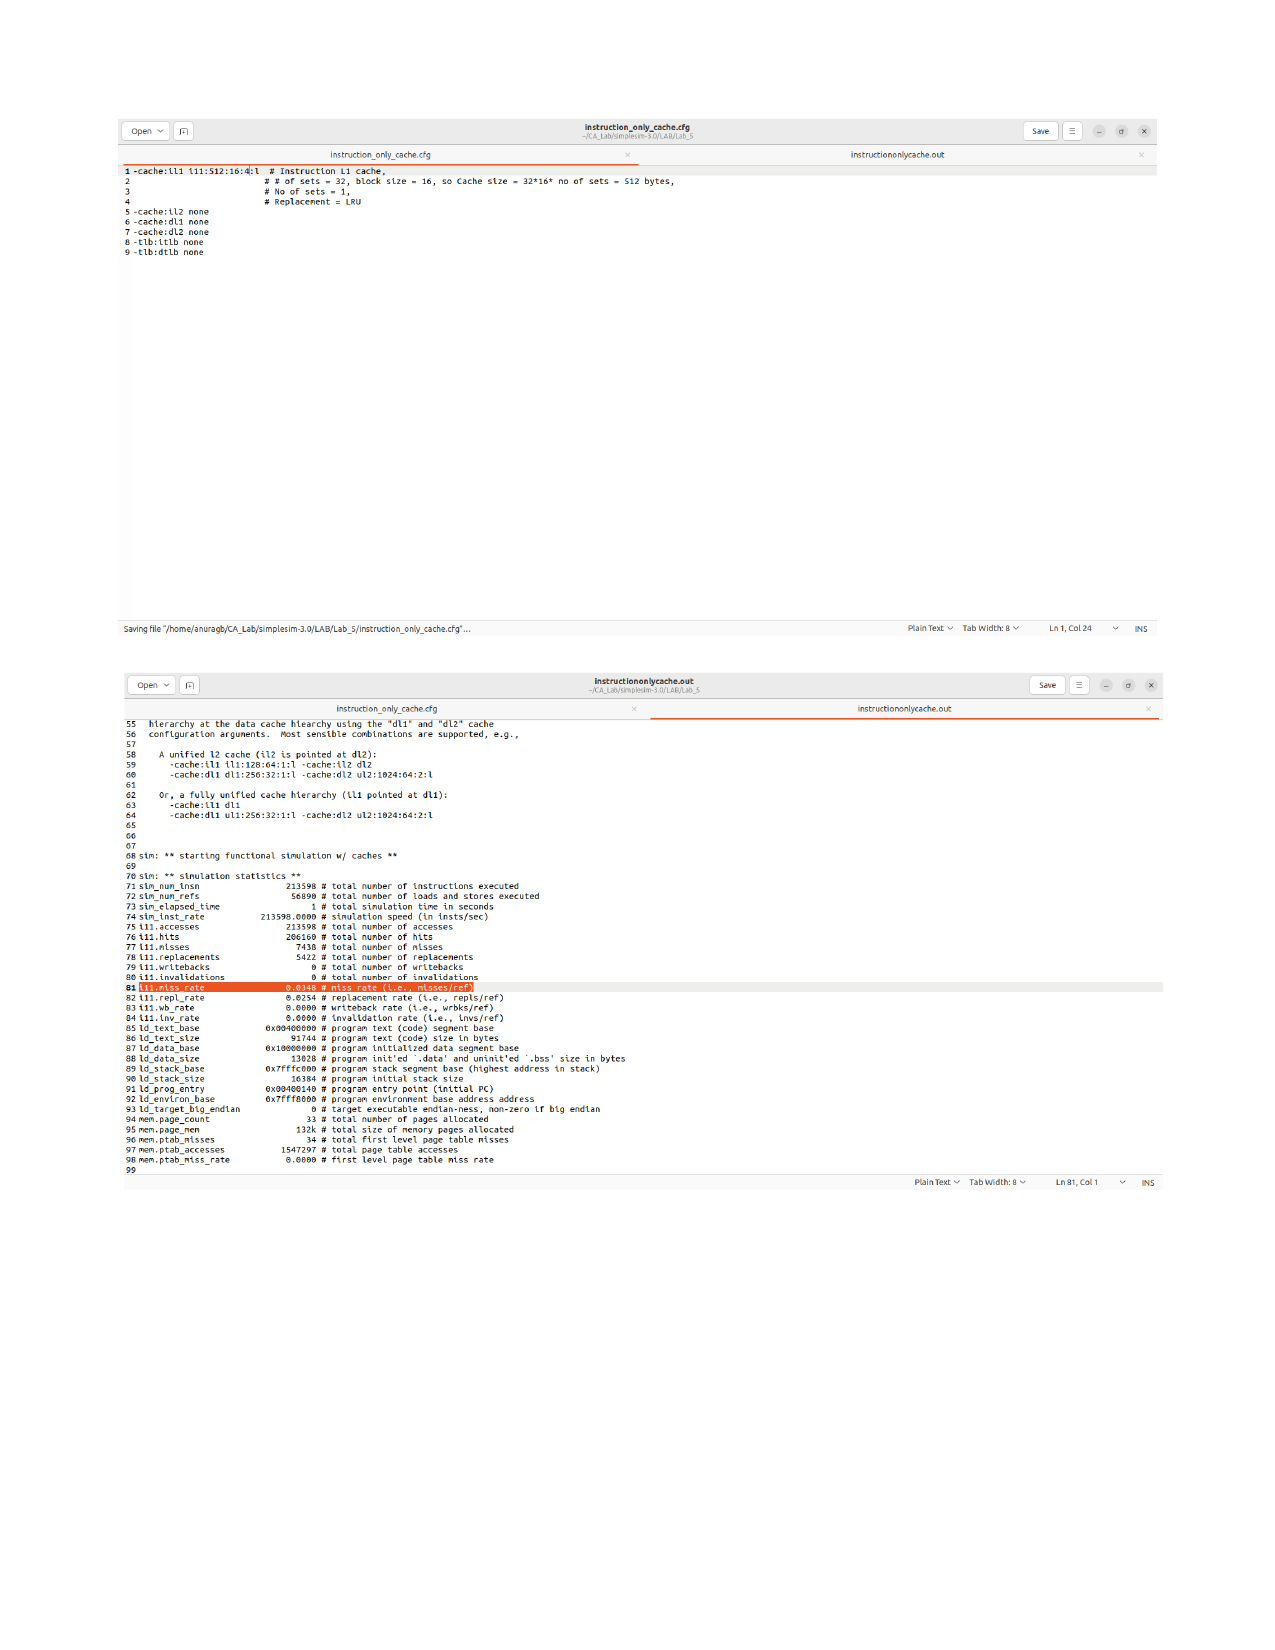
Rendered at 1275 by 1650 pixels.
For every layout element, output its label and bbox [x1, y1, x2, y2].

picture [118, 118, 1157, 636]
picture [124, 672, 1164, 1190]
